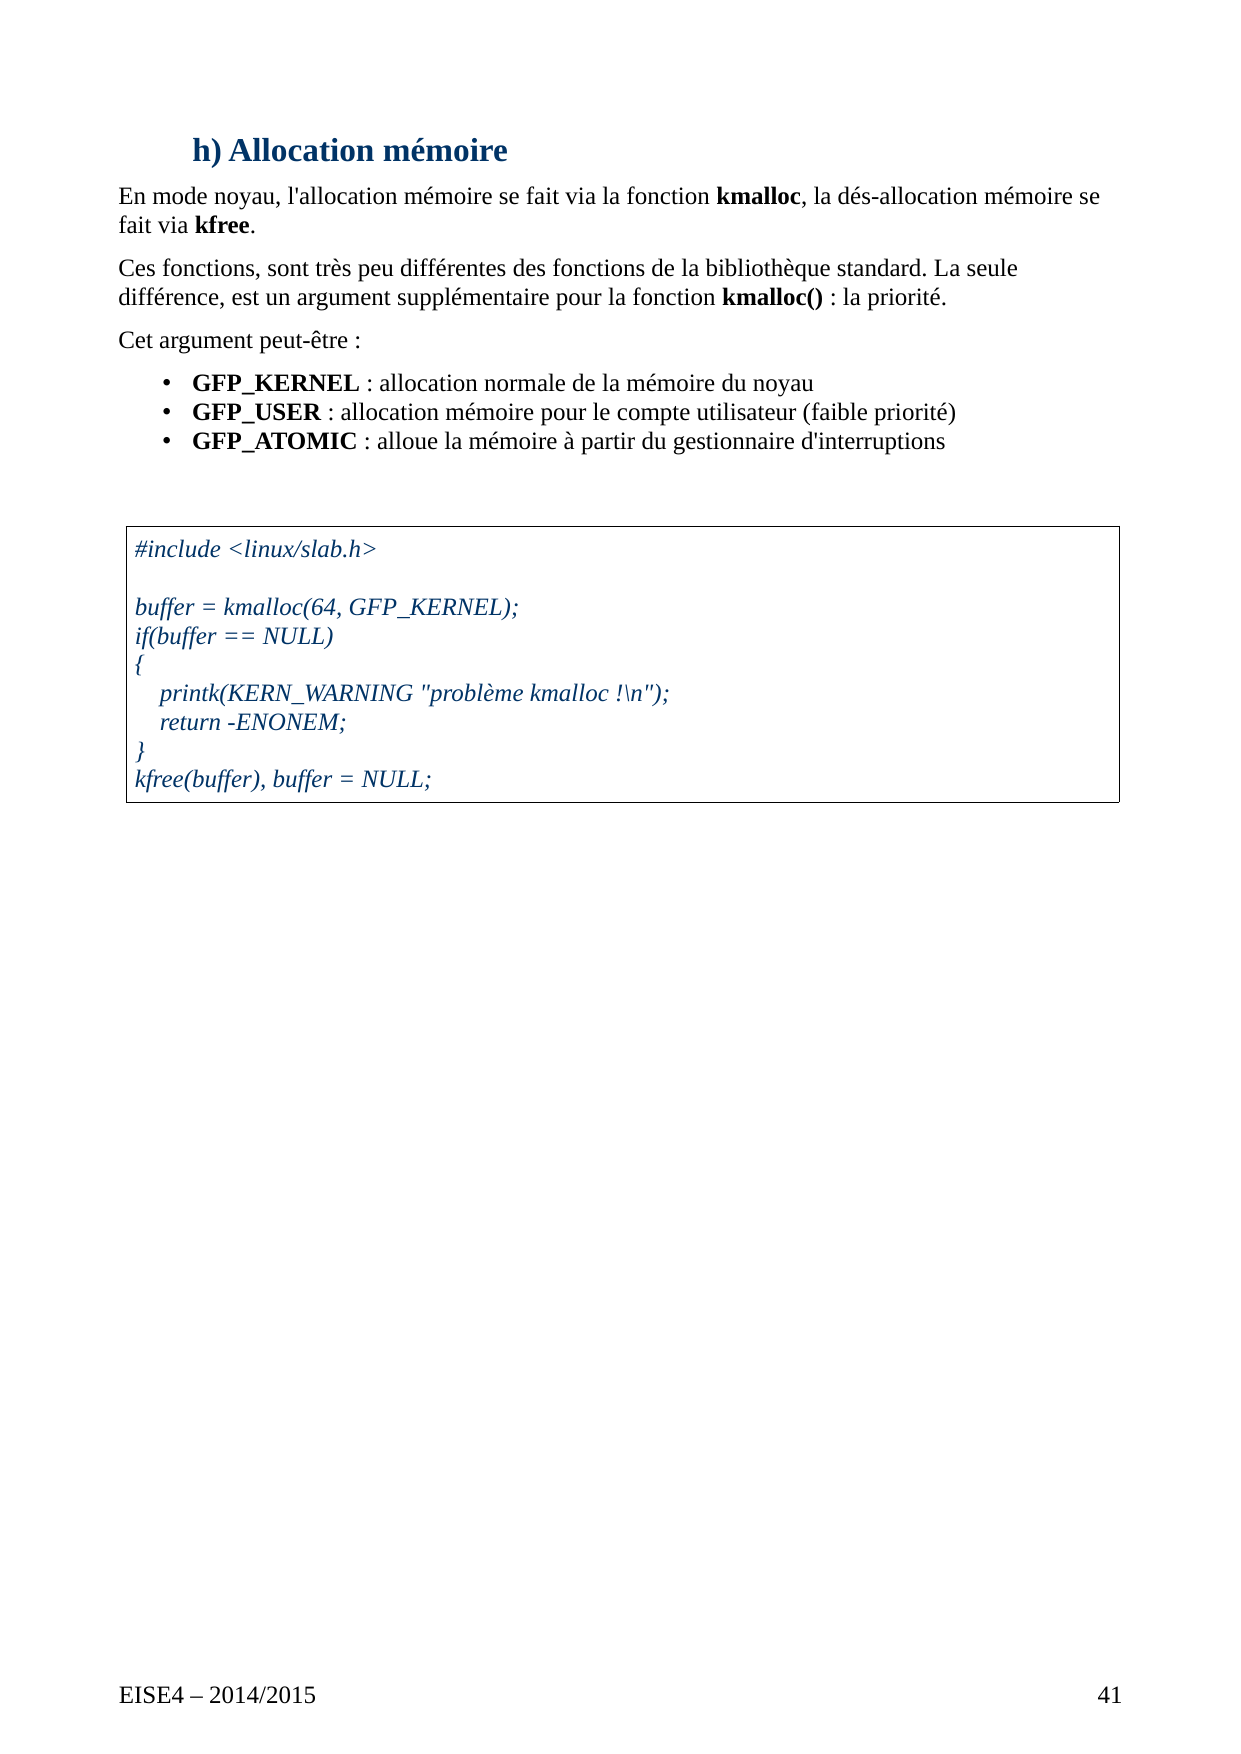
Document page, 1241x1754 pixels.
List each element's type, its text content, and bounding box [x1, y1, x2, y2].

text Cet argument peut-être : [118, 325, 1122, 354]
list GFP_KERNEL : allocation normale de la mémoire du noyau [162, 368, 1122, 397]
subtitle h) Allocation mémoire [118, 130, 1122, 168]
text #include <linux/slab.h> [134, 534, 1110, 563]
list GFP_USER : allocation mémoire pour le compte utilisateur (faible priorité) [162, 397, 1122, 426]
text printk(KERN_WARNING "problème kmalloc !\n"); [134, 678, 1110, 707]
text buffer = kmalloc(64, GFP_KERNEL); [134, 592, 1110, 621]
text kfree(buffer), buffer = NULL; [134, 764, 1110, 793]
text { [134, 649, 1110, 678]
text if(buffer == NULL) [134, 621, 1110, 649]
text Ces fonctions, sont très peu différentes des fonctions de la bibliothèque standard. La seule différence, est un argument supplémentaire pour la fonction kmalloc() : la priorité. [118, 253, 1122, 311]
text } [134, 736, 1110, 764]
text return -ENONEM; [134, 707, 1110, 736]
text En mode noyau, l'allocation mémoire se fait via la fonction kmalloc, la dés-allocation mémoire se fait via kfree. [118, 181, 1122, 238]
list GFP_ATOMIC : alloue la mémoire à partir du gestionnaire d'interruptions [162, 426, 1122, 455]
